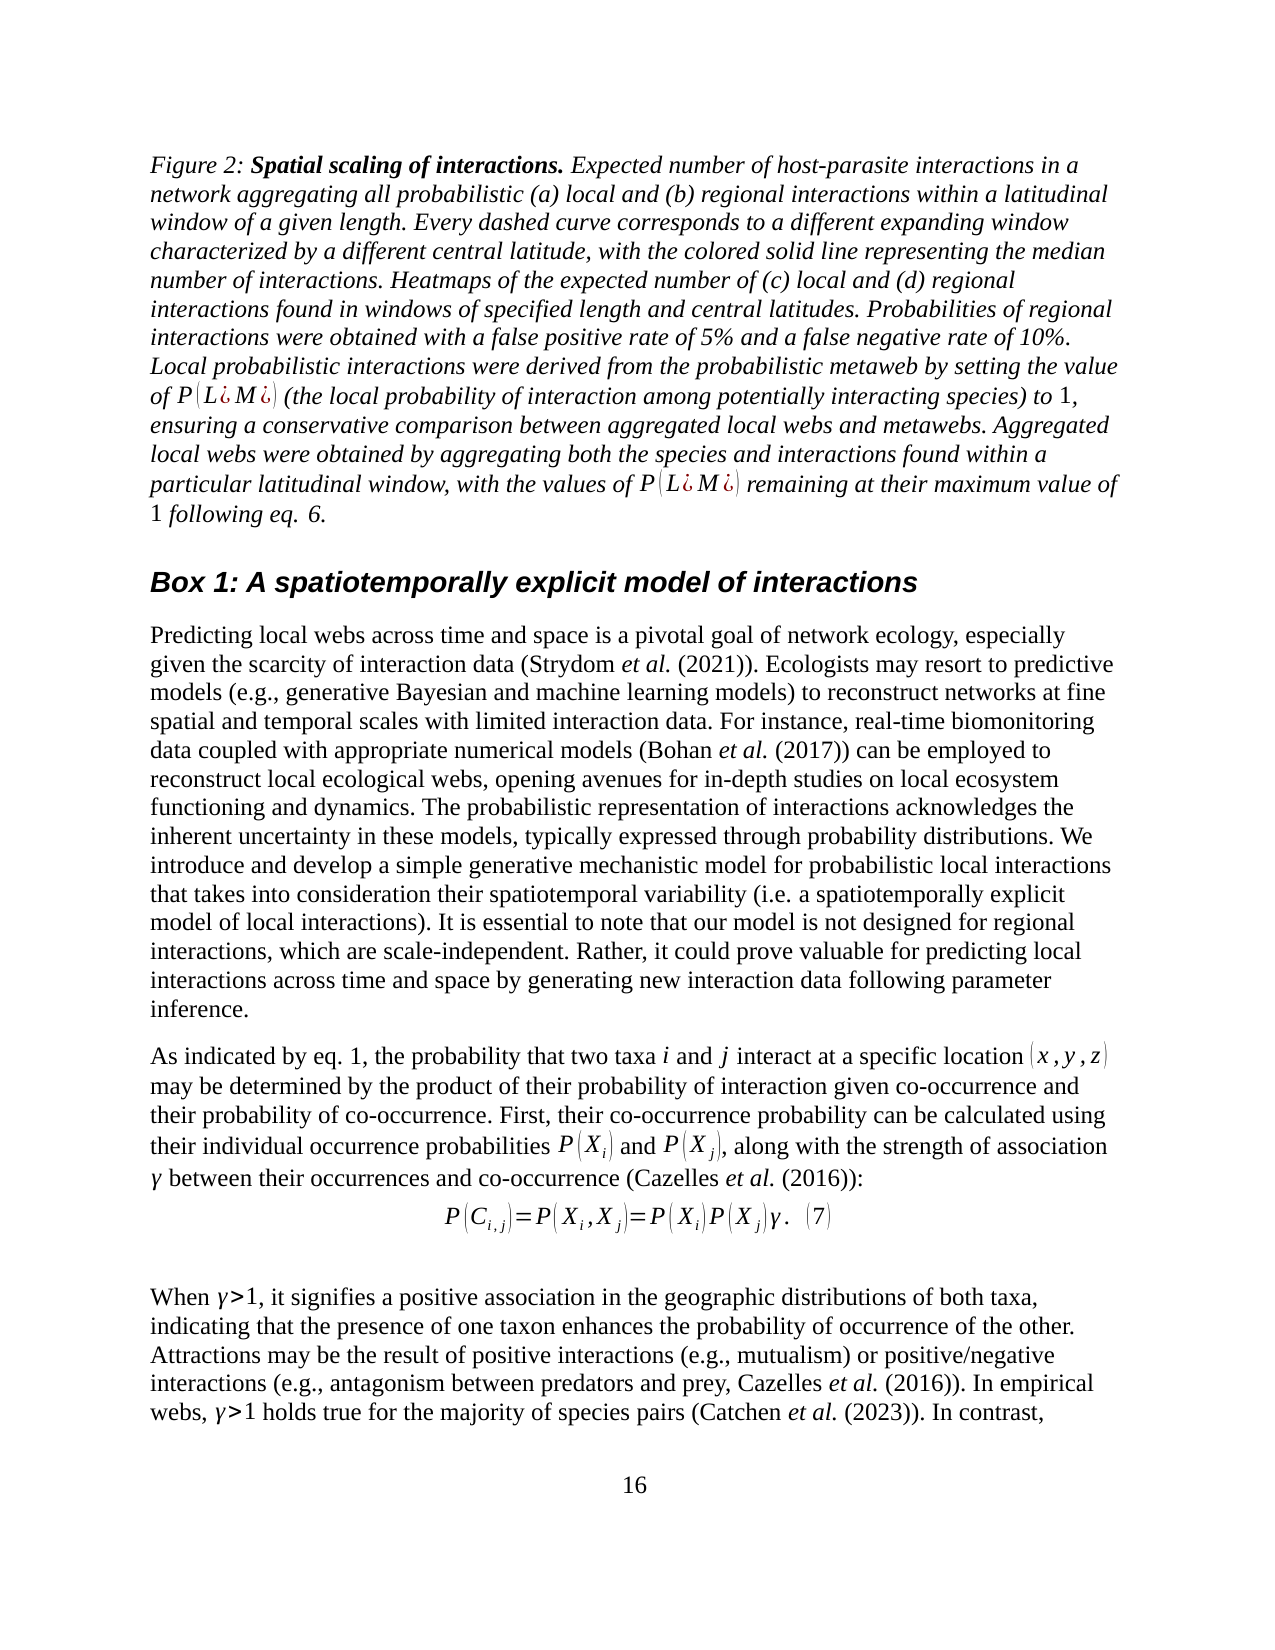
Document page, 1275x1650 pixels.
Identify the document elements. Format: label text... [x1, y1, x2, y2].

text As indicated by eq. 1, the probability that two taxa and interact at a specific location may be determined by the product of their probability of interaction given co-occurrence and their probability of co-occurrence. First, their co-occurrence probability can be calculated using their individual occurrence probabilities and , along with the strength of association between their occurrences and co-occurrence (Cazelles et al. (2016)): [150, 1040, 1125, 1192]
text Figure 2: Spatial scaling of interactions. Expected number of host-parasite interactions in a network aggregating all probabilistic (a) local and (b) regional interactions within a latitudinal window of a given length. Every dashed curve corresponds to a different expanding window characterized by a different central latitude, with the colored solid line representing the median number of interactions. Heatmaps of the expected number of (c) local and (d) regional interactions found in windows of specified length and central latitudes. Probabilities of regional interactions were obtained with a false positive rate of 5% and a false negative rate of 10%. Local probabilistic interactions were derived from the probabilistic metaweb by setting the value of (the local probability of interaction among potentially interacting species) to , ensuring a conservative comparison between aggregated local webs and metawebs. Aggregated local webs were obtained by aggregating both the species and interactions found within a particular latitudinal window, with the values of remaining at their maximum value of following eq. 6. [150, 150, 1125, 527]
text Predicting local webs across time and space is a pivotal goal of network ecology, especially given the scarcity of interaction data (Strydom et al. (2021)). Ecologists may resort to predictive models (e.g., generative Bayesian and machine learning models) to reconstruct networks at fine spatial and temporal scales with limited interaction data. For instance, real-time biomonitoring data coupled with appropriate numerical models (Bohan et al. (2017)) can be employed to reconstruct local ecological webs, opening avenues for in-depth studies on local ecosystem functioning and dynamics. The probabilistic representation of interactions acknowledges the inherent uncertainty in these models, typically expressed through probability distributions. We introduce and develop a simple generative mechanistic model for probabilistic local interactions that takes into consideration their spatiotemporal variability (i.e. a spatiotemporally explicit model of local interactions). It is essential to note that our model is not designed for regional interactions, which are scale-independent. Rather, it could prove valuable for predicting local interactions across time and space by generating new interaction data following parameter inference. [150, 620, 1125, 1022]
text When , it signifies a positive association in the geographic distributions of both taxa, indicating that the presence of one taxon enhances the probability of occurrence of the other. Attractions may be the result of positive interactions (e.g., mutualism) or positive/negative interactions (e.g., antagonism between predators and prey, Cazelles et al. (2016)). In empirical webs, holds true for the majority of species pairs (Catchen et al. (2023)). In contrast, repulsions () may be caused by strong interspecific competition (Cazelles et al. (2016)). We model the co-occurrence of both taxa as the outcome of a Bernoulli trial [150, 1282, 1125, 1426]
subtitle Box 1: A spatiotemporally explicit model of interactions [150, 565, 1125, 598]
